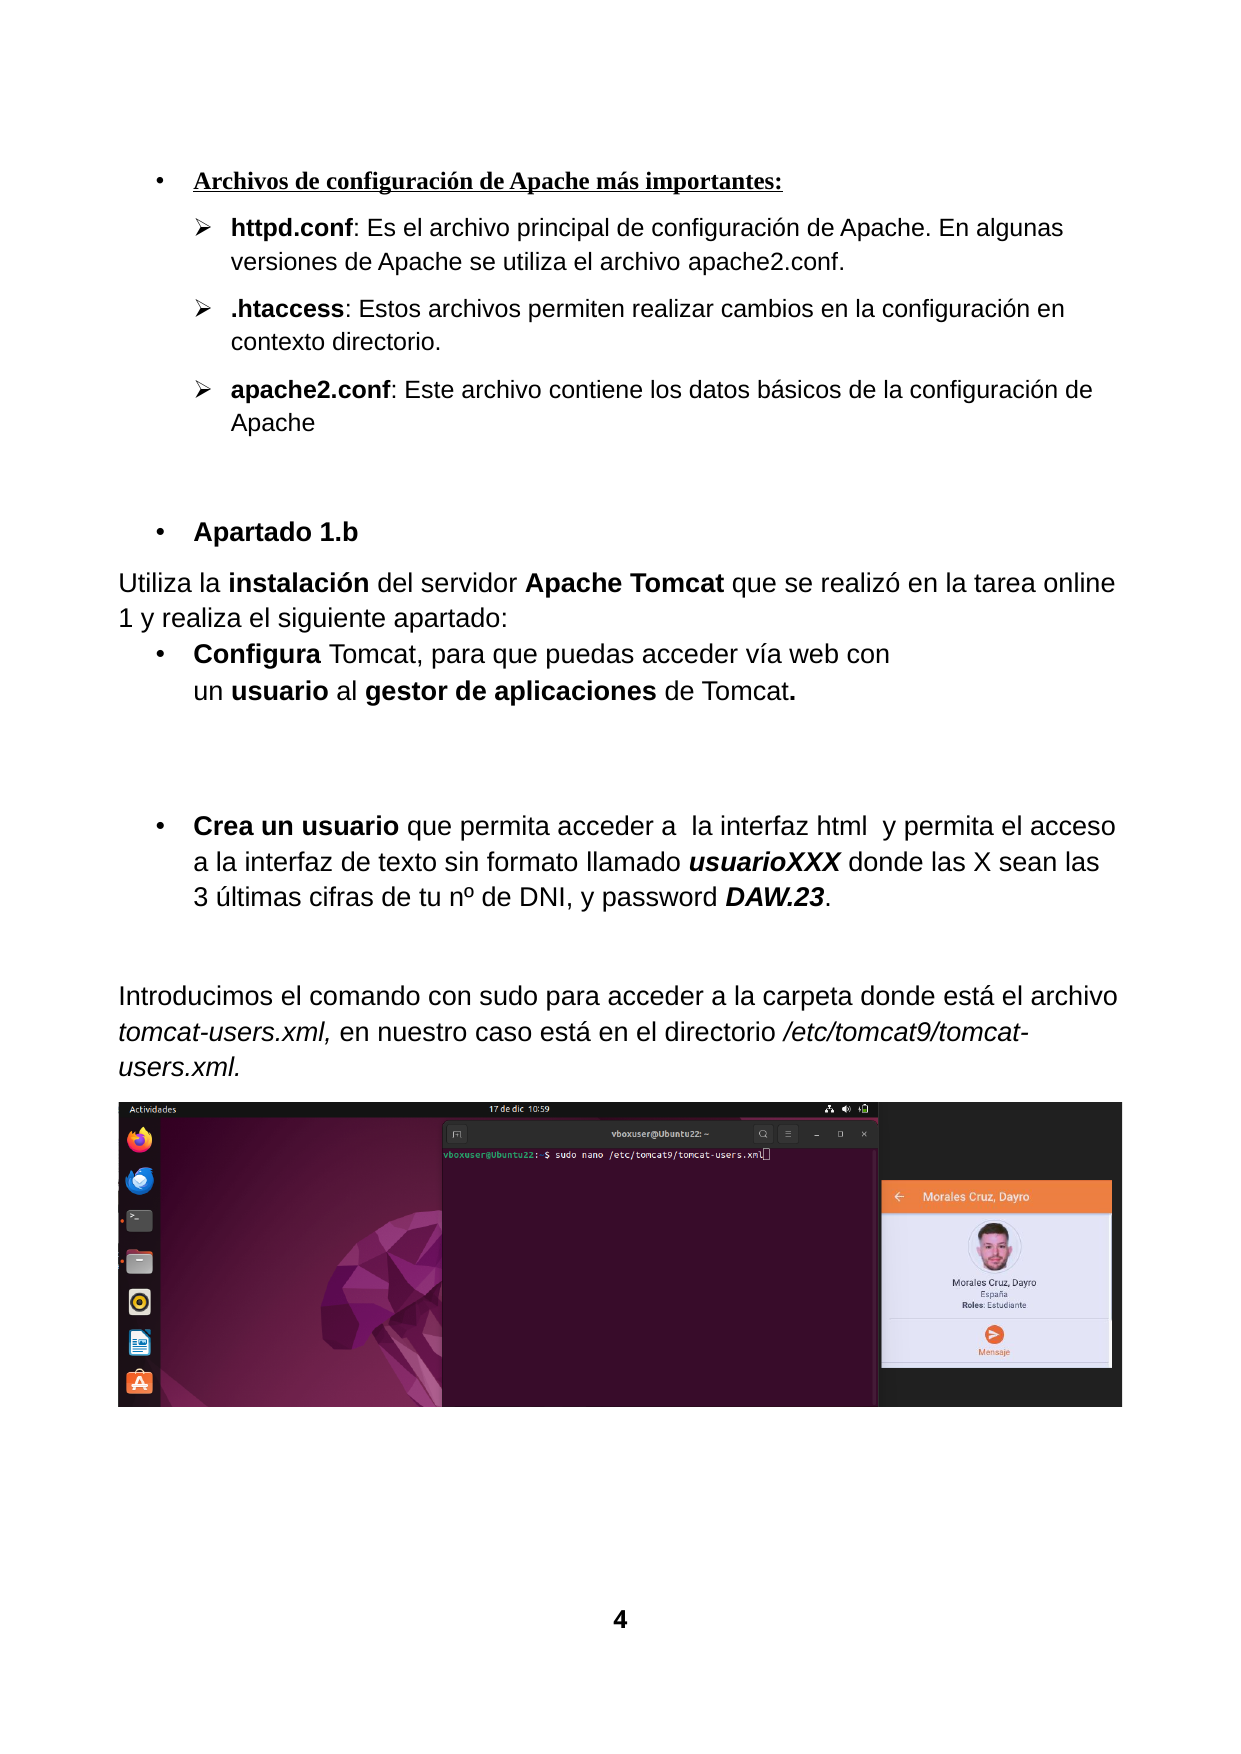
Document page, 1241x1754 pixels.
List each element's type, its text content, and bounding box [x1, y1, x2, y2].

text Introducimos el comando con sudo para acceder a la carpeta donde está el archivo tomcat-users.xml, en nuestro caso está en el directorio /etc/tomcat9/tomcat-users.xml. [118, 979, 1122, 1083]
list Crea un usuario que permita acceder a la interfaz html y permita el acceso a la interfaz de texto sin formato llamado usuarioXXX donde las X sean las 3 últimas cifras de tu nº de DNI, y password DAW.23. [156, 809, 1122, 913]
picture [118, 1102, 1123, 1407]
text Utiliza la instalación del servidor Apache Tomcat que se realizó en la tarea online 1 y realiza el siguiente apartado: [118, 567, 1122, 634]
list apache2.conf: Este archivo contiene los datos básicos de la configuración de Apache [193, 375, 1122, 437]
list Configura Tomcat, para que puedas acceder vía web con un usuario al gestor de aplicaciones de Tomcat. [156, 638, 1122, 706]
list .htaccess: Estos archivos permiten realizar cambios en la configuración en contexto directorio. [193, 294, 1122, 356]
list httpd.conf: Es el archivo principal de configuración de Apache. En algunas versiones de Apache se utiliza el archivo apache2.conf. [193, 213, 1122, 275]
list Archivos de configuración de Apache más importantes: [156, 166, 1122, 194]
list Apartado 1.b [156, 516, 1122, 547]
